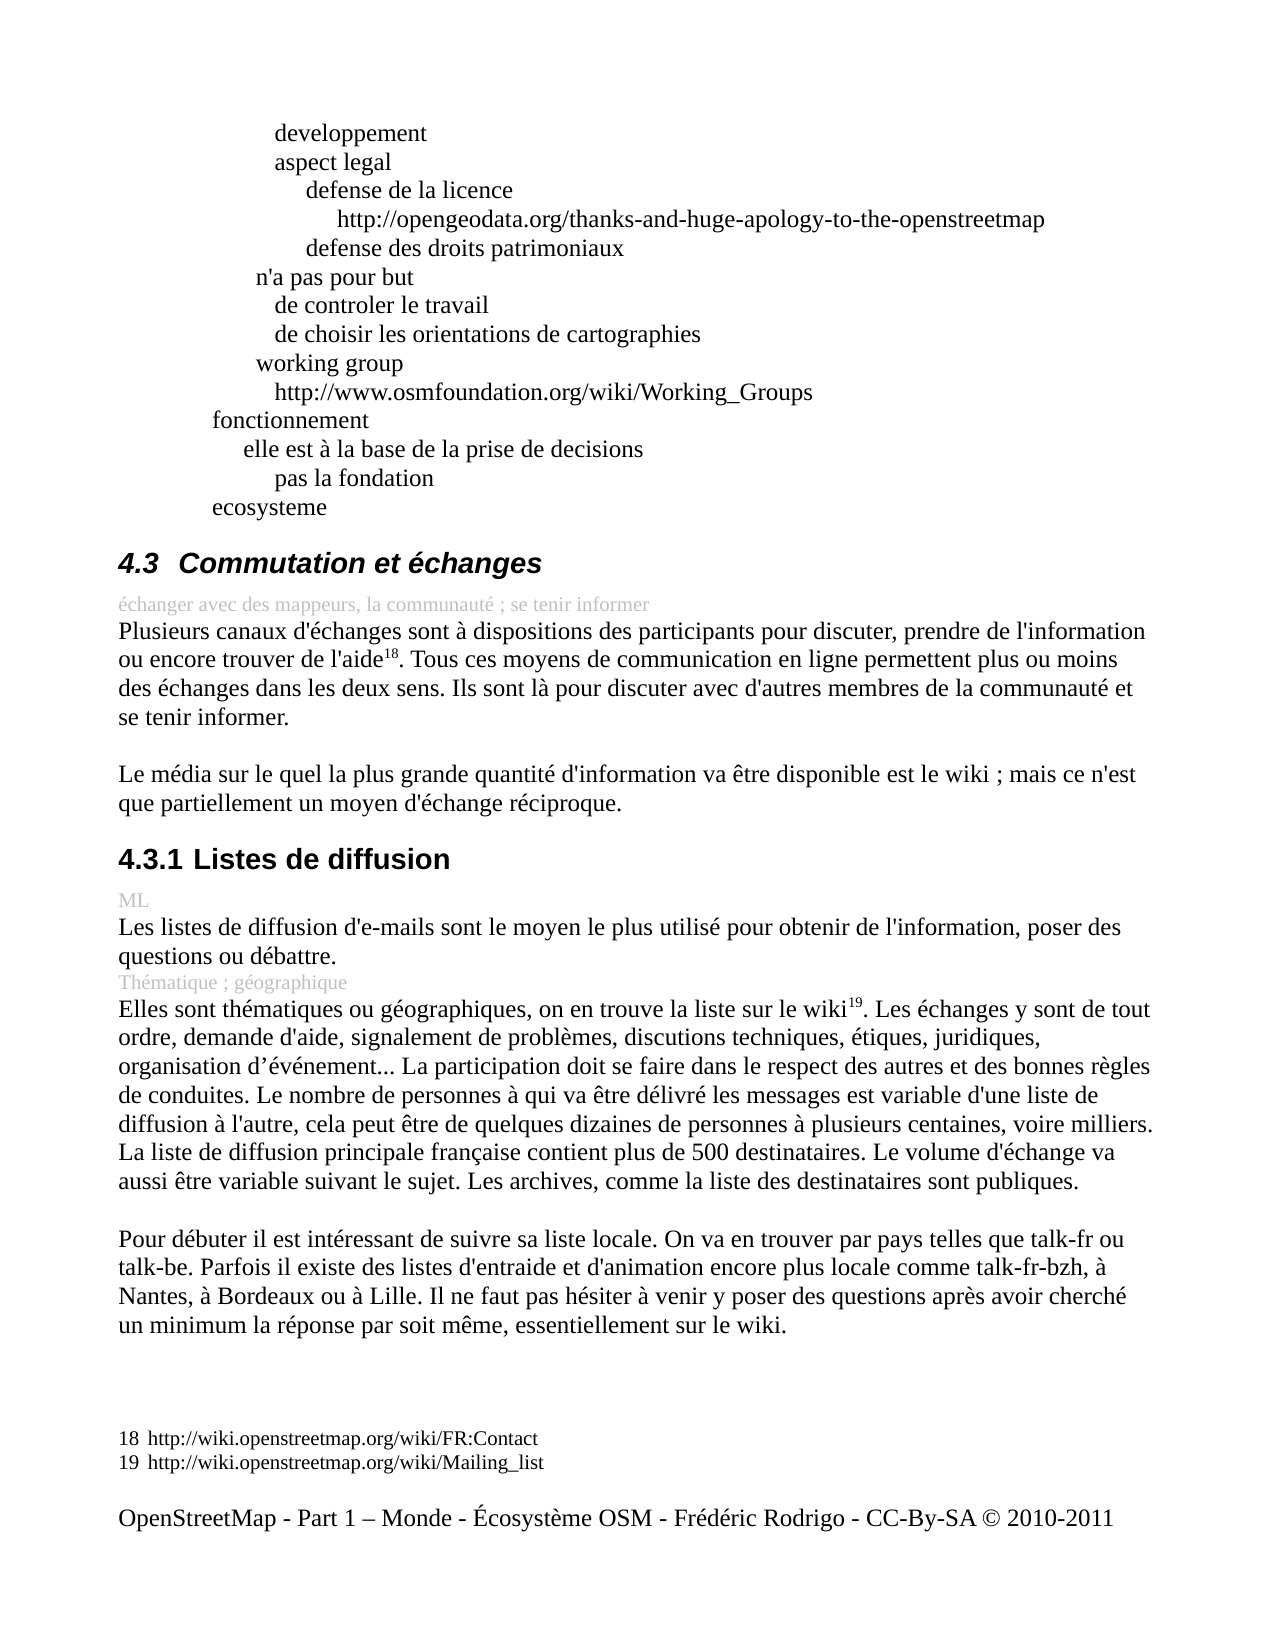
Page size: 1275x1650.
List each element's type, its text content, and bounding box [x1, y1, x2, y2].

text http://www.osmfoundation.org/wiki/Working_Groups [118, 377, 1157, 406]
subtitle Listes de diffusion [118, 842, 1157, 876]
text ecosysteme [118, 492, 1157, 521]
text échanger avec des mappeurs, la communauté ; se tenir informer [118, 592, 1157, 616]
text de choisir les orientations de cartographies [118, 319, 1157, 348]
text working group [118, 348, 1157, 377]
text Thématique ; géographique [118, 969, 1157, 994]
text Plusieurs canaux d'échanges sont à dispositions des participants pour discuter, prendre de l'information ou encore trouver de l'aide. Tous ces moyens de communication en ligne permettent plus ou moins des échanges dans les deux sens. Ils sont là pour discuter avec d'autres membres de la communauté et se tenir informer. [118, 616, 1157, 731]
text Les listes de diffusion d'e-mails sont le moyen le plus utilisé pour obtenir de l'information, poser des questions ou débattre. [118, 912, 1157, 969]
text http://wiki.openstreetmap.org/wiki/Mailing_list [118, 1449, 1157, 1474]
text defense des droits patrimoniaux [118, 233, 1157, 262]
text aspect legal [118, 147, 1157, 176]
text pas la fondation [118, 463, 1157, 492]
text elle est à la base de la prise de decisions [118, 434, 1157, 463]
text de controler le travail [118, 291, 1157, 319]
text defense de la licence [118, 176, 1157, 204]
text Elles sont thématiques ou géographiques, on en trouve la liste sur le wiki. Les échanges y sont de tout ordre, demande d'aide, signalement de problèmes, discutions techniques, étiques, juridiques, organisation d’événement... La participation doit se faire dans le respect des autres et des bonnes règles de conduites. Le nombre de personnes à qui va être délivré les messages est variable d'une liste de diffusion à l'autre, cela peut être de quelques dizaines de personnes à plusieurs centaines, voire milliers. La liste de diffusion principale française contient plus de 500 destinataires. Le volume d'échange va aussi être variable suivant le sujet. Les archives, comme la liste des destinataires sont publiques. [118, 994, 1157, 1195]
text http://wiki.openstreetmap.org/wiki/FR:Contact [118, 1426, 1157, 1449]
text Pour débuter il est intéressant de suivre sa liste locale. On va en trouver par pays telles que talk-fr ou talk-be. Parfois il existe des listes d'entraide et d'animation encore plus locale comme talk-fr-bzh, à Nantes, à Bordeaux ou à Lille. Il ne faut pas hésiter à venir y poser des questions après avoir cherché un minimum la réponse par soit même, essentiellement sur le wiki. [118, 1224, 1157, 1339]
text ML [118, 888, 1157, 912]
text developpement [118, 118, 1157, 147]
text Le média sur le quel la plus grande quantité d'information va être disponible est le wiki ; mais ce n'est que partiellement un moyen d'échange réciproque. [118, 759, 1157, 817]
text http://opengeodata.org/thanks-and-huge-apology-to-the-openstreetmap [118, 204, 1157, 233]
subtitle Commutation et échanges [118, 546, 1157, 579]
text n'a pas pour but [118, 262, 1157, 291]
text fonctionnement [118, 406, 1157, 434]
